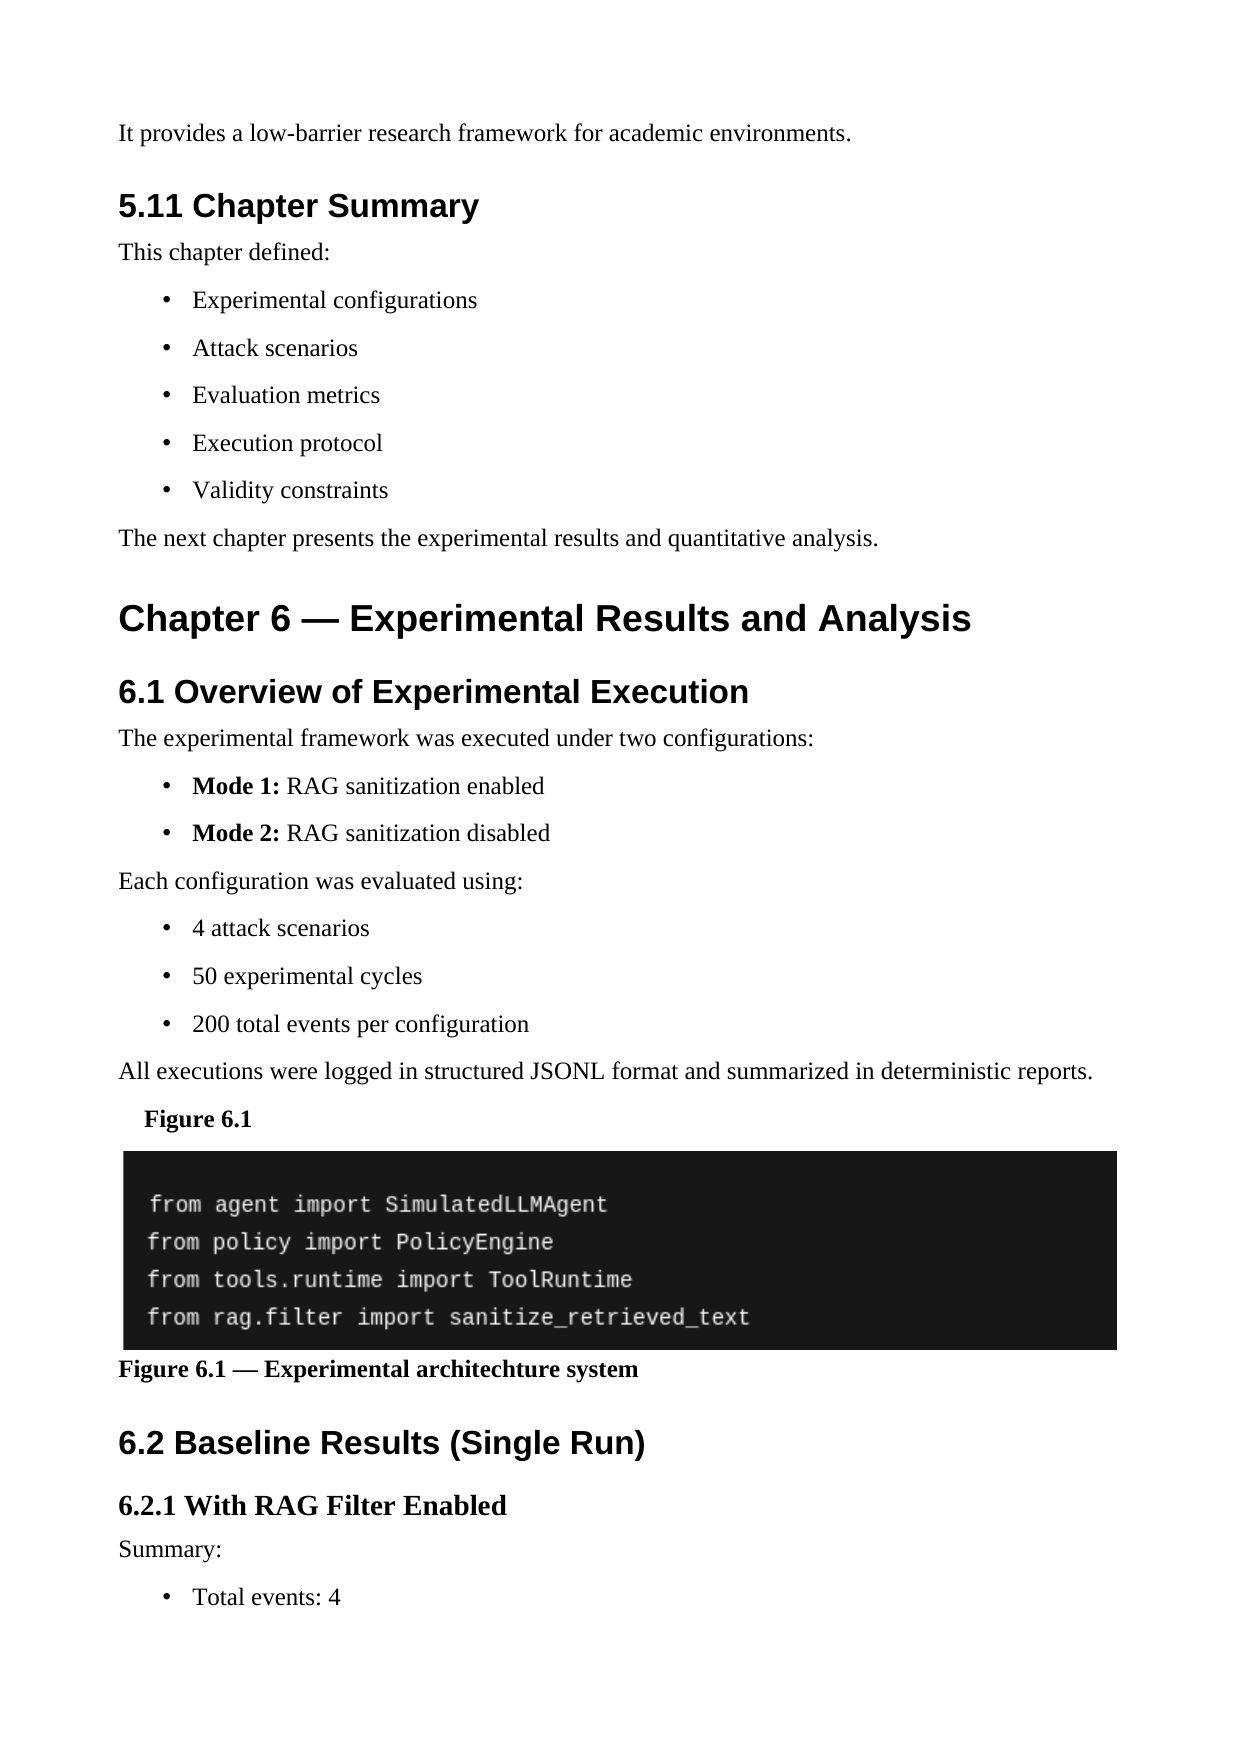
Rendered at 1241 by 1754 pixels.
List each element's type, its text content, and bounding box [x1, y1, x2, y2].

subtitle 5.11 Chapter Summary [118, 187, 1122, 225]
text 📌 Figure 6.1 [118, 1104, 1122, 1133]
text It provides a low-barrier research framework for academic environments. [118, 118, 1122, 147]
list Execution protocol [162, 428, 1122, 457]
subtitle 6.2.1 With RAG Filter Enabled [118, 1488, 1122, 1522]
picture [123, 1151, 1117, 1350]
list Experimental configurations [162, 285, 1122, 314]
subtitle Chapter 6 — Experimental Results and Analysis [118, 596, 1122, 639]
list 4 attack scenarios [162, 913, 1122, 942]
list Evaluation metrics [162, 380, 1122, 409]
text All executions were logged in structured JSONL format and summarized in deterministic reports. [118, 1056, 1122, 1085]
subtitle 6.1 Overview of Experimental Execution [118, 672, 1122, 711]
text This chapter defined: [118, 237, 1122, 266]
subtitle 6.2 Baseline Results (Single Run) [118, 1423, 1122, 1461]
list Mode 2: RAG sanitization disabled [162, 818, 1122, 847]
text Each configuration was evaluated using: [118, 866, 1122, 895]
text Figure 6.1 — Experimental architechture system [118, 1152, 1122, 1383]
text The experimental framework was executed under two configurations: [118, 723, 1122, 752]
list Total events: 4 [162, 1582, 1122, 1611]
list 50 experimental cycles [162, 961, 1122, 990]
list Mode 1: RAG sanitization enabled [162, 771, 1122, 799]
text Summary: [118, 1534, 1122, 1563]
list Validity constraints [162, 476, 1122, 504]
list Attack scenarios [162, 333, 1122, 361]
list 200 total events per configuration [162, 1009, 1122, 1037]
text The next chapter presents the experimental results and quantitative analysis. [118, 523, 1122, 552]
